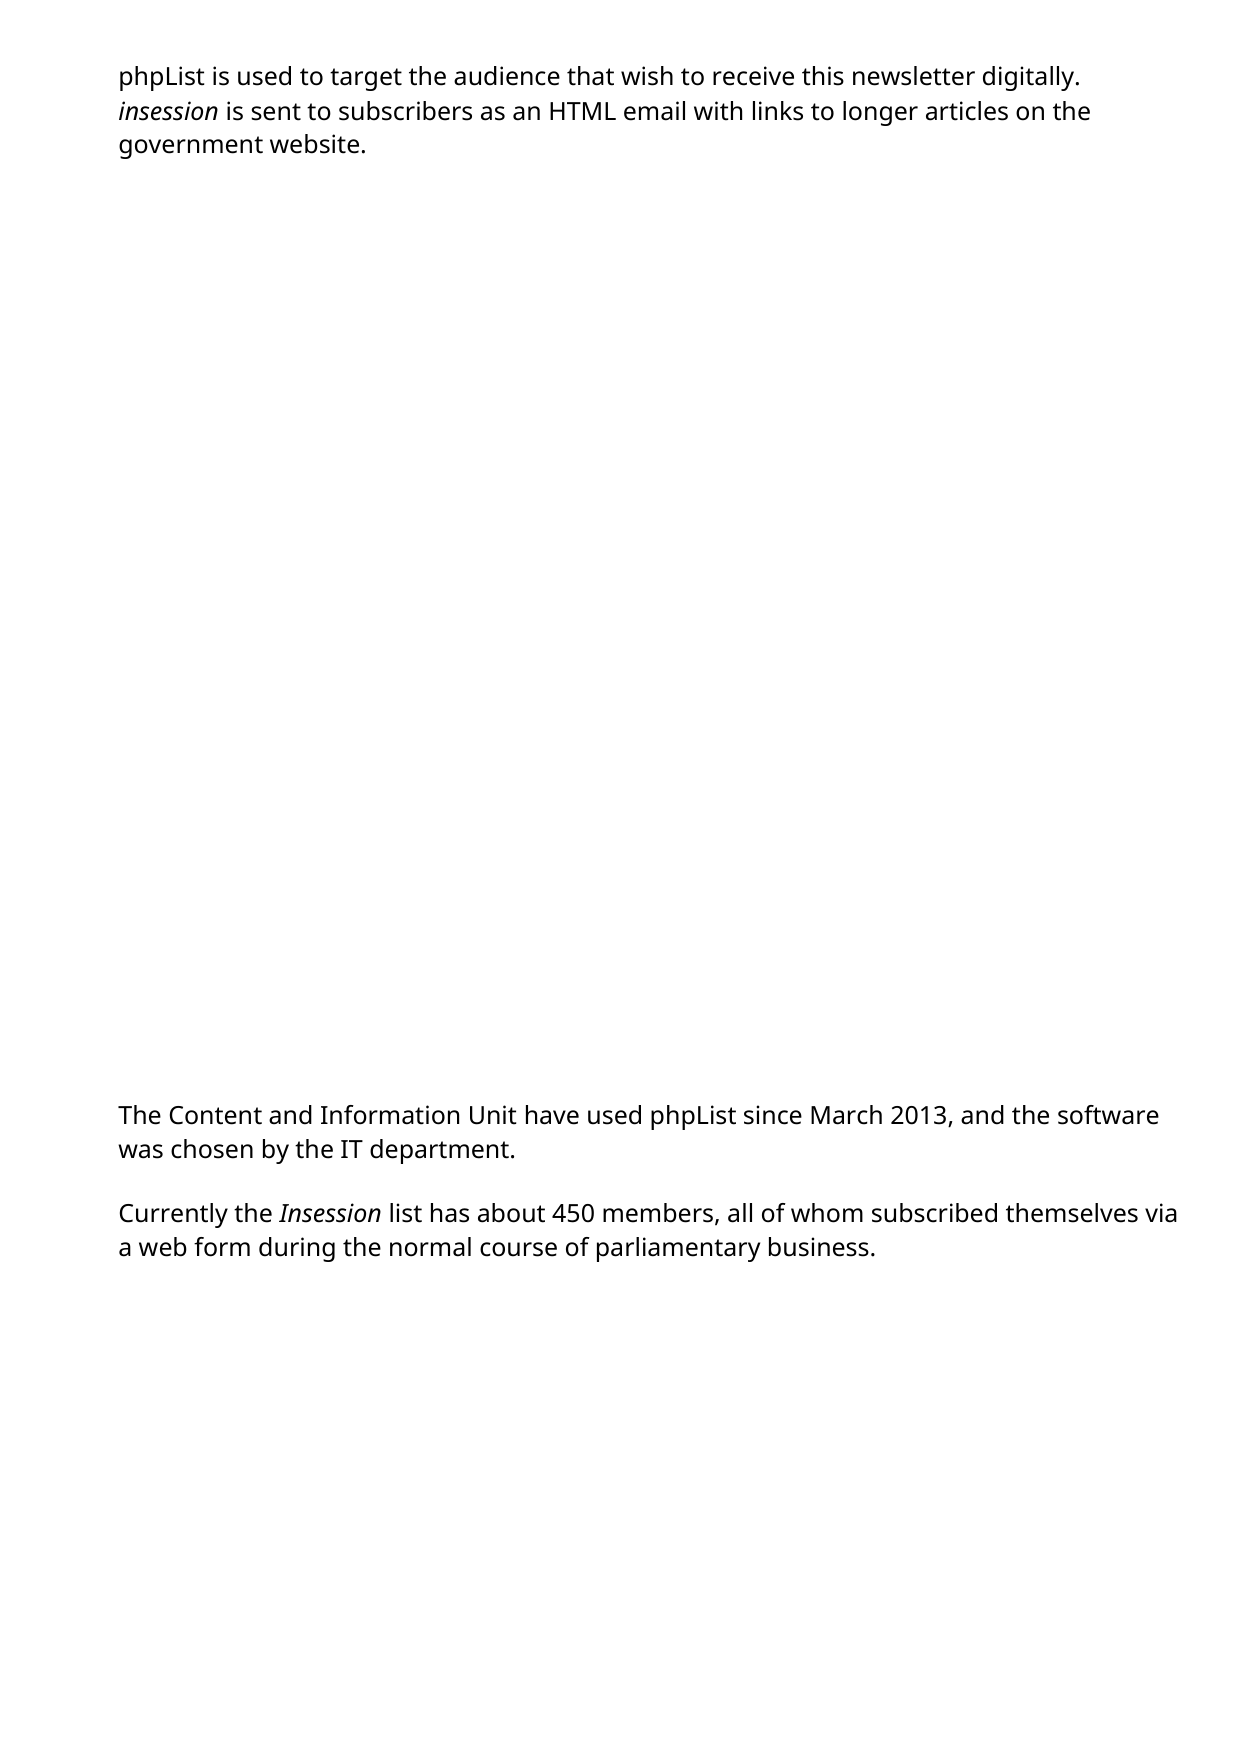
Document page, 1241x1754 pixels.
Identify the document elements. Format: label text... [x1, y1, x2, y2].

text phpList is used to target the audience that wish to receive this newsletter digitally. insession is sent to subscribers as an HTML email with links to longer articles on the government website. [118, 59, 1181, 161]
text Currently the Insession list has about 450 members, all of whom subscribed themselves via a web form during the normal course of parliamentary business. [118, 1195, 1181, 1263]
text The Content and Information Unit have used phpList since March 2013, and the software was chosen by the IT department. [118, 1098, 1181, 1166]
